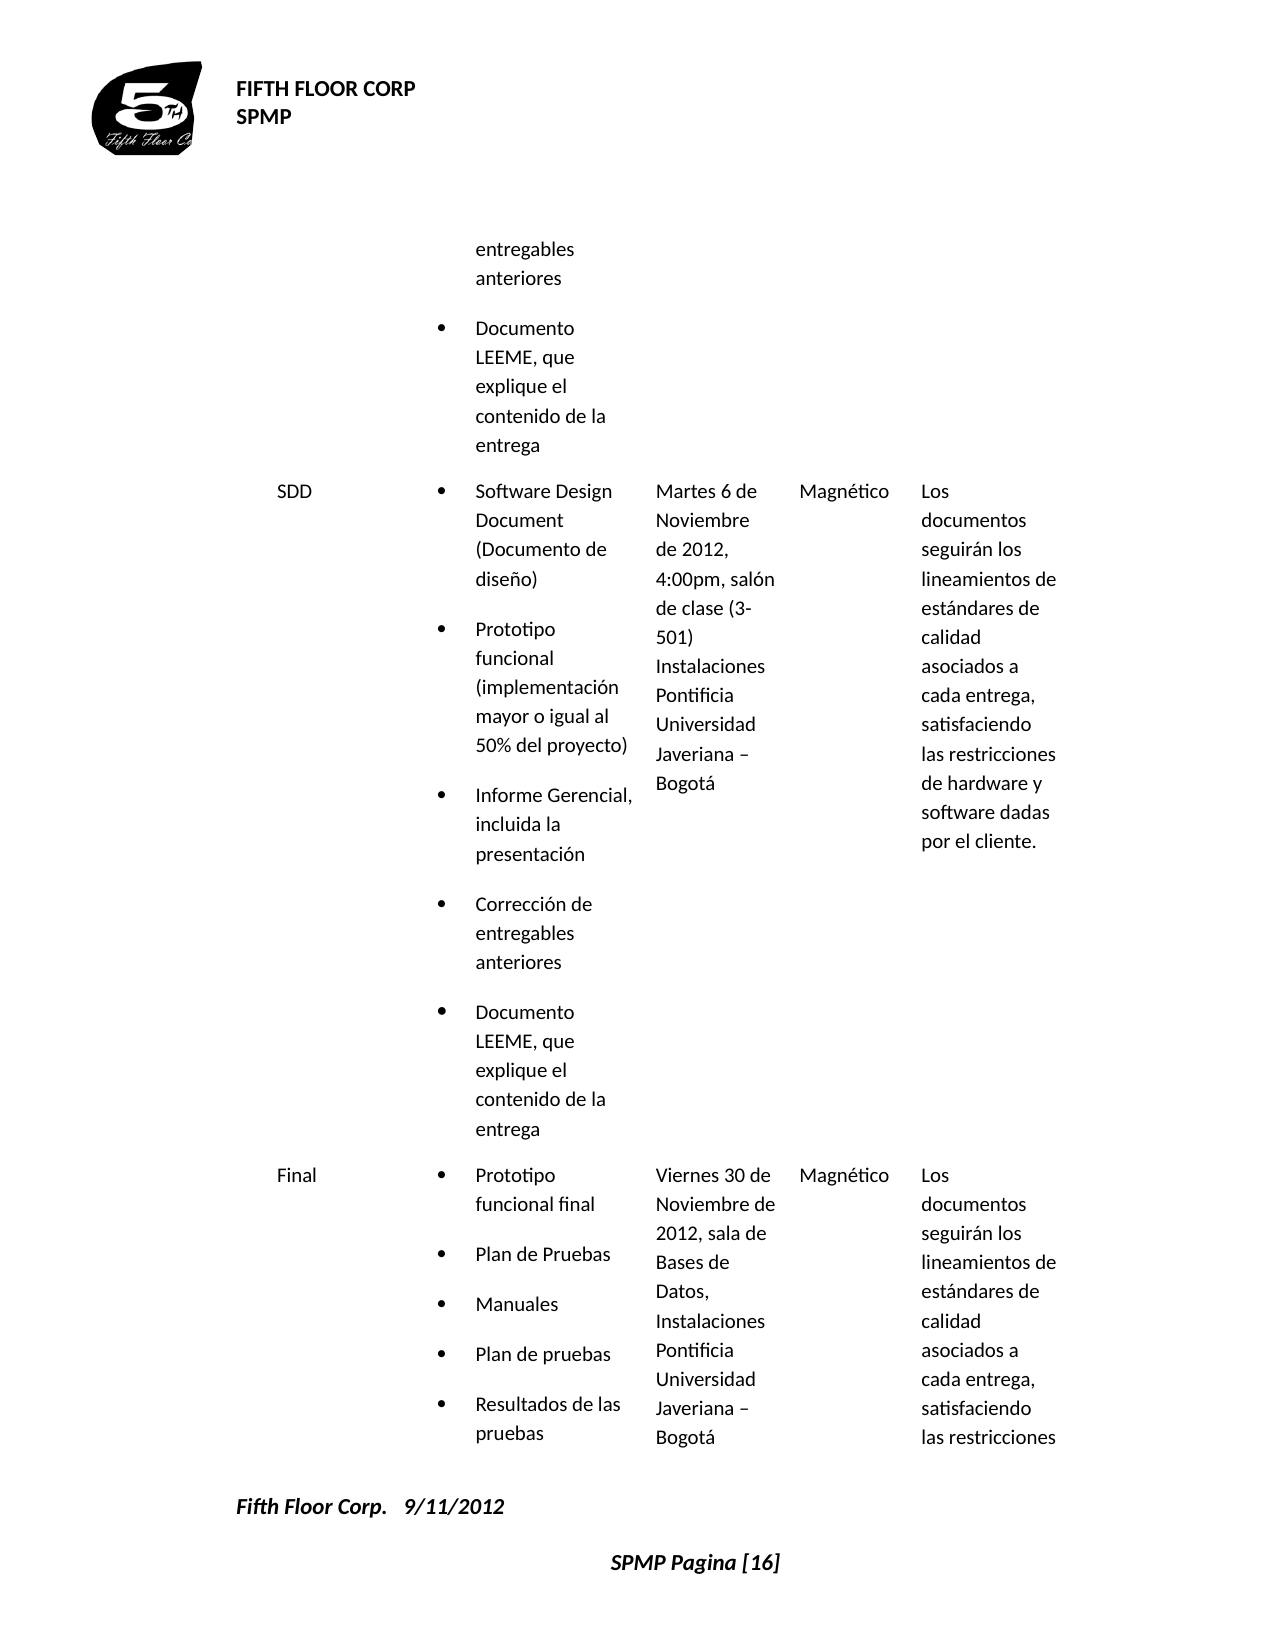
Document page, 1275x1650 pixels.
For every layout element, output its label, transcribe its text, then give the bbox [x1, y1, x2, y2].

table_cell Los documentos seguirán los lineamientos de estándares de calidad asociados a cada entrega, satisfaciendo las restricciones de hardware y software dadas por el cliente. [910, 478, 1068, 1162]
table_cell Martes 6 de Noviembre de 2012, 4:00pm, salón de clase (3-501) Instalaciones Pontificia Universidad Javeriana –Bogotá [644, 478, 788, 1162]
table_cell entregables anteriores Documento LEEME, que explique el contenido de la entrega [389, 236, 644, 478]
table_cell Los documentos seguirán los lineamientos de estándares de calidad asociados a cada entrega, satisfaciendo las restricciones [910, 1162, 1068, 1471]
table_cell [788, 236, 910, 478]
table_cell Prototipo funcional final Plan de Pruebas Manuales Plan de pruebas Resultados de las pruebas Informe Gerencial, incluida la presentación Corrección de entregables anteriores Documento LEEME, que explique el contenido de la entrega [389, 1162, 644, 1471]
table_cell Magnético [788, 478, 910, 1162]
table_cell [644, 236, 788, 478]
table_cell SDD [266, 478, 389, 1162]
table_cell Final [266, 1162, 389, 1471]
table_cell Software Design Document (Documento de diseño) Prototipo funcional (implementación mayor o igual al 50% del proyecto) Informe Gerencial, incluida la presentación Corrección de entregables anteriores Documento LEEME, que explique el contenido de la entrega [389, 478, 644, 1162]
table_cell Magnético [788, 1162, 910, 1471]
table_cell [266, 236, 389, 478]
table_cell [910, 236, 1068, 478]
table_cell Viernes 30 de Noviembre de 2012, sala de Bases de Datos, Instalaciones Pontificia Universidad Javeriana –Bogotá [644, 1162, 788, 1471]
